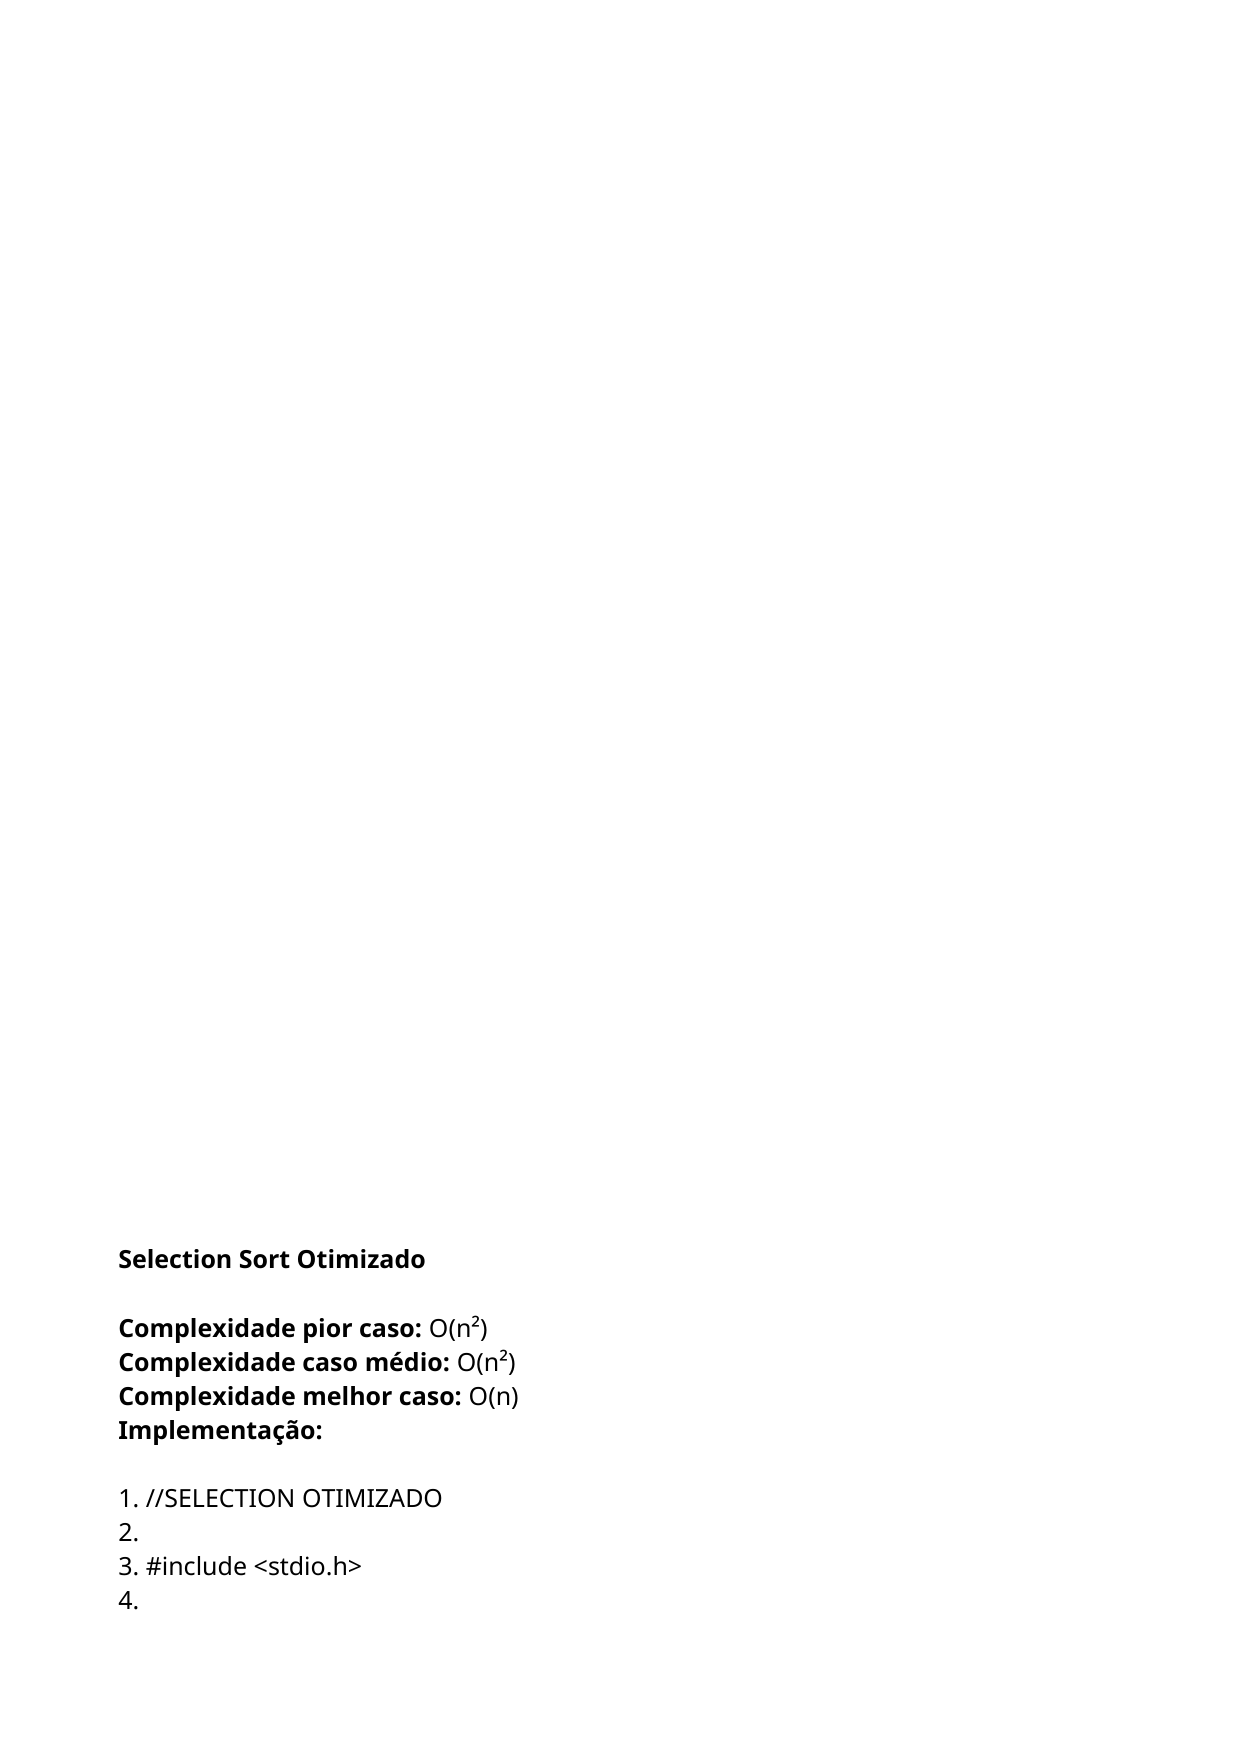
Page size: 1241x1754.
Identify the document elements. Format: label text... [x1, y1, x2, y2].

text 1. //SELECTION OTIMIZADO [118, 1481, 1122, 1515]
text Complexidade caso médio: O(n²) [118, 1344, 1122, 1378]
text 2. [118, 1515, 1122, 1549]
text Selection Sort Otimizado [118, 1242, 1122, 1276]
text Complexidade pior caso: O(n²) [118, 1310, 1122, 1344]
text 3. #include <stdio.h> [118, 1549, 1122, 1583]
text Implementação: [118, 1412, 1122, 1447]
text 4. [118, 1583, 1122, 1617]
text Complexidade melhor caso: O(n) [118, 1378, 1122, 1412]
